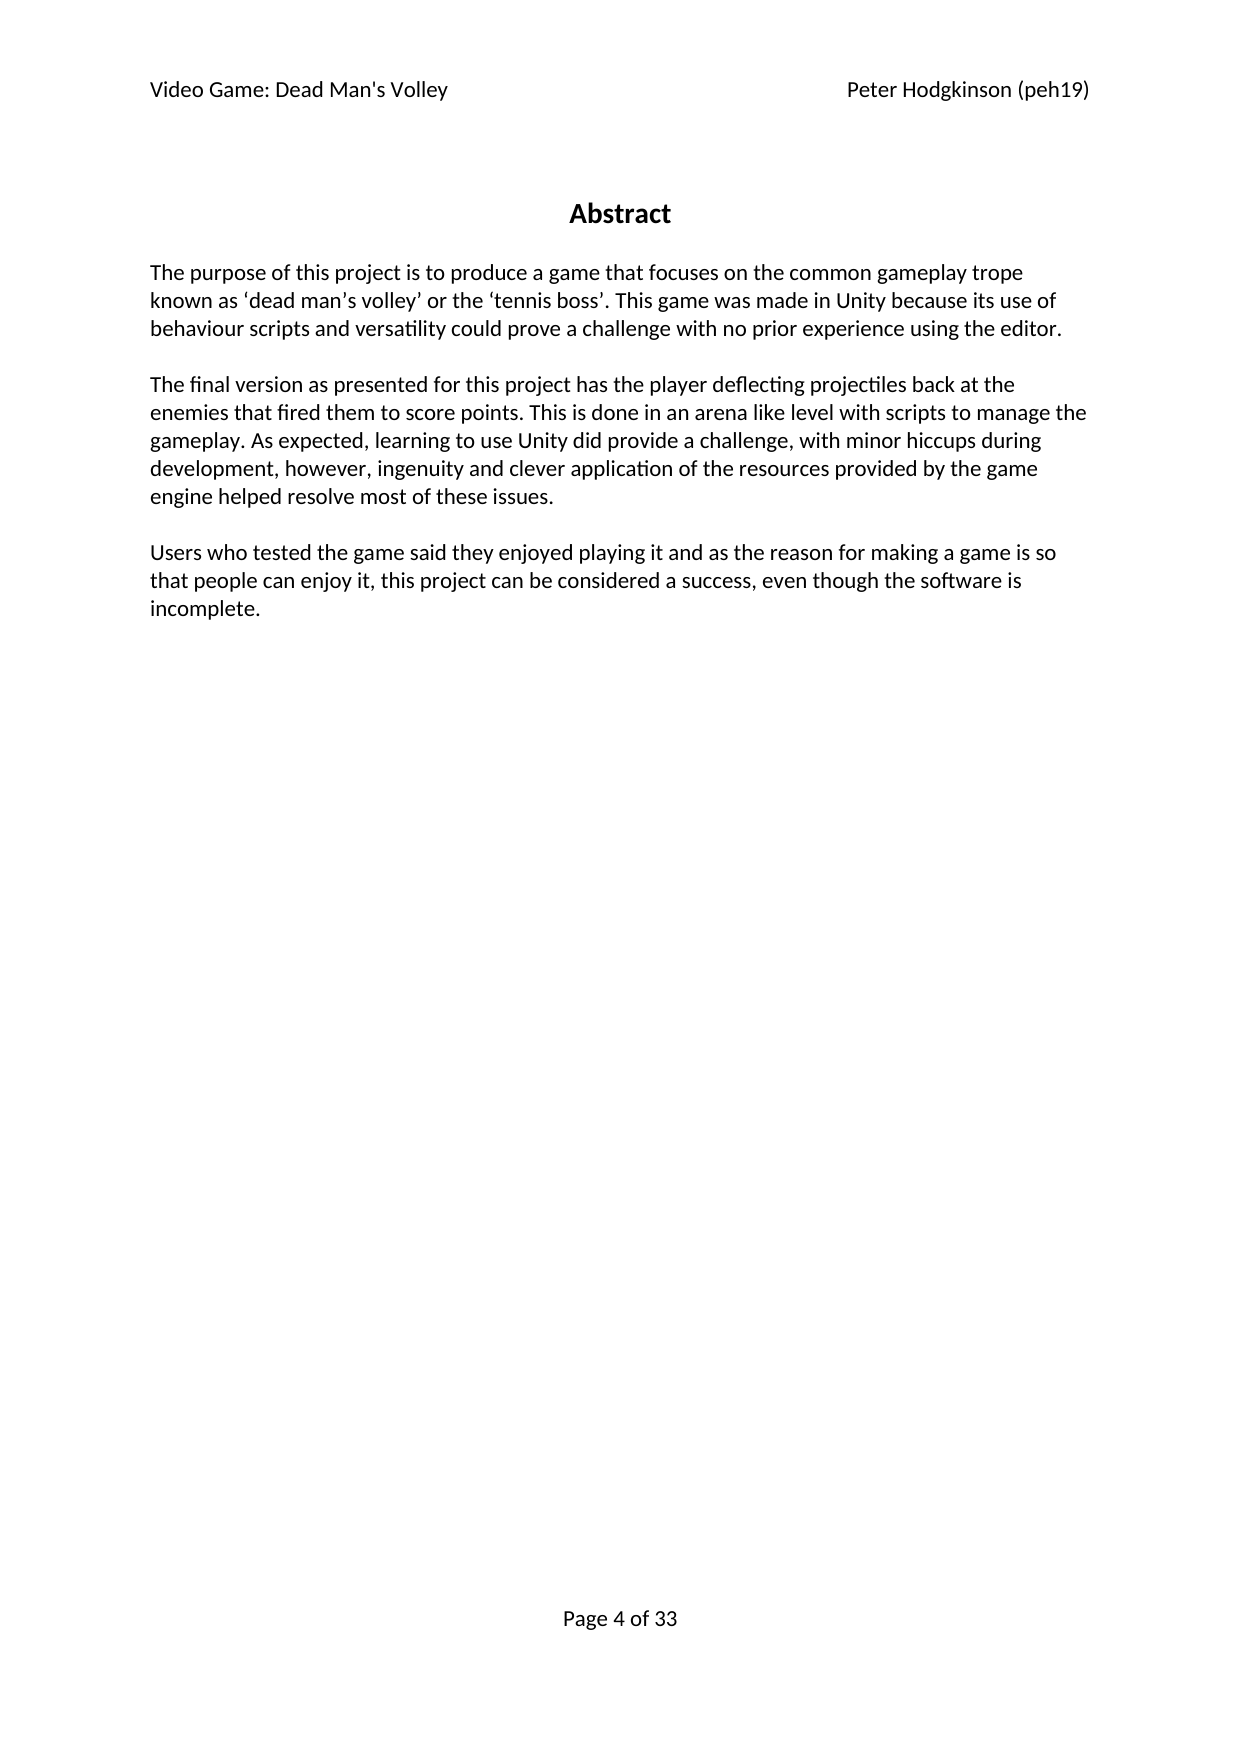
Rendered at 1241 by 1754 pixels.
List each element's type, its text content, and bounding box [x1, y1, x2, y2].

text The purpose of this project is to produce a game that focuses on the common gameplay trope known as ‘dead man’s volley’ or the ‘tennis boss’. This game was made in Unity because its use of behaviour scripts and versatility could prove a challenge with no prior experience using the editor. [150, 258, 1090, 342]
list Abstract [150, 195, 1090, 230]
text The final version as presented for this project has the player deflecting projectiles back at the enemies that fired them to score points. This is done in an arena like level with scripts to manage the gameplay. As expected, learning to use Unity did provide a challenge, with minor hiccups during development, however, ingenuity and clever application of the resources provided by the game engine helped resolve most of these issues. [150, 370, 1090, 511]
list Users who tested the game said they enjoyed playing it and as the reason for making a game is so that people can enjoy it, this project can be considered a success, even though the software is incomplete. [150, 538, 1090, 623]
